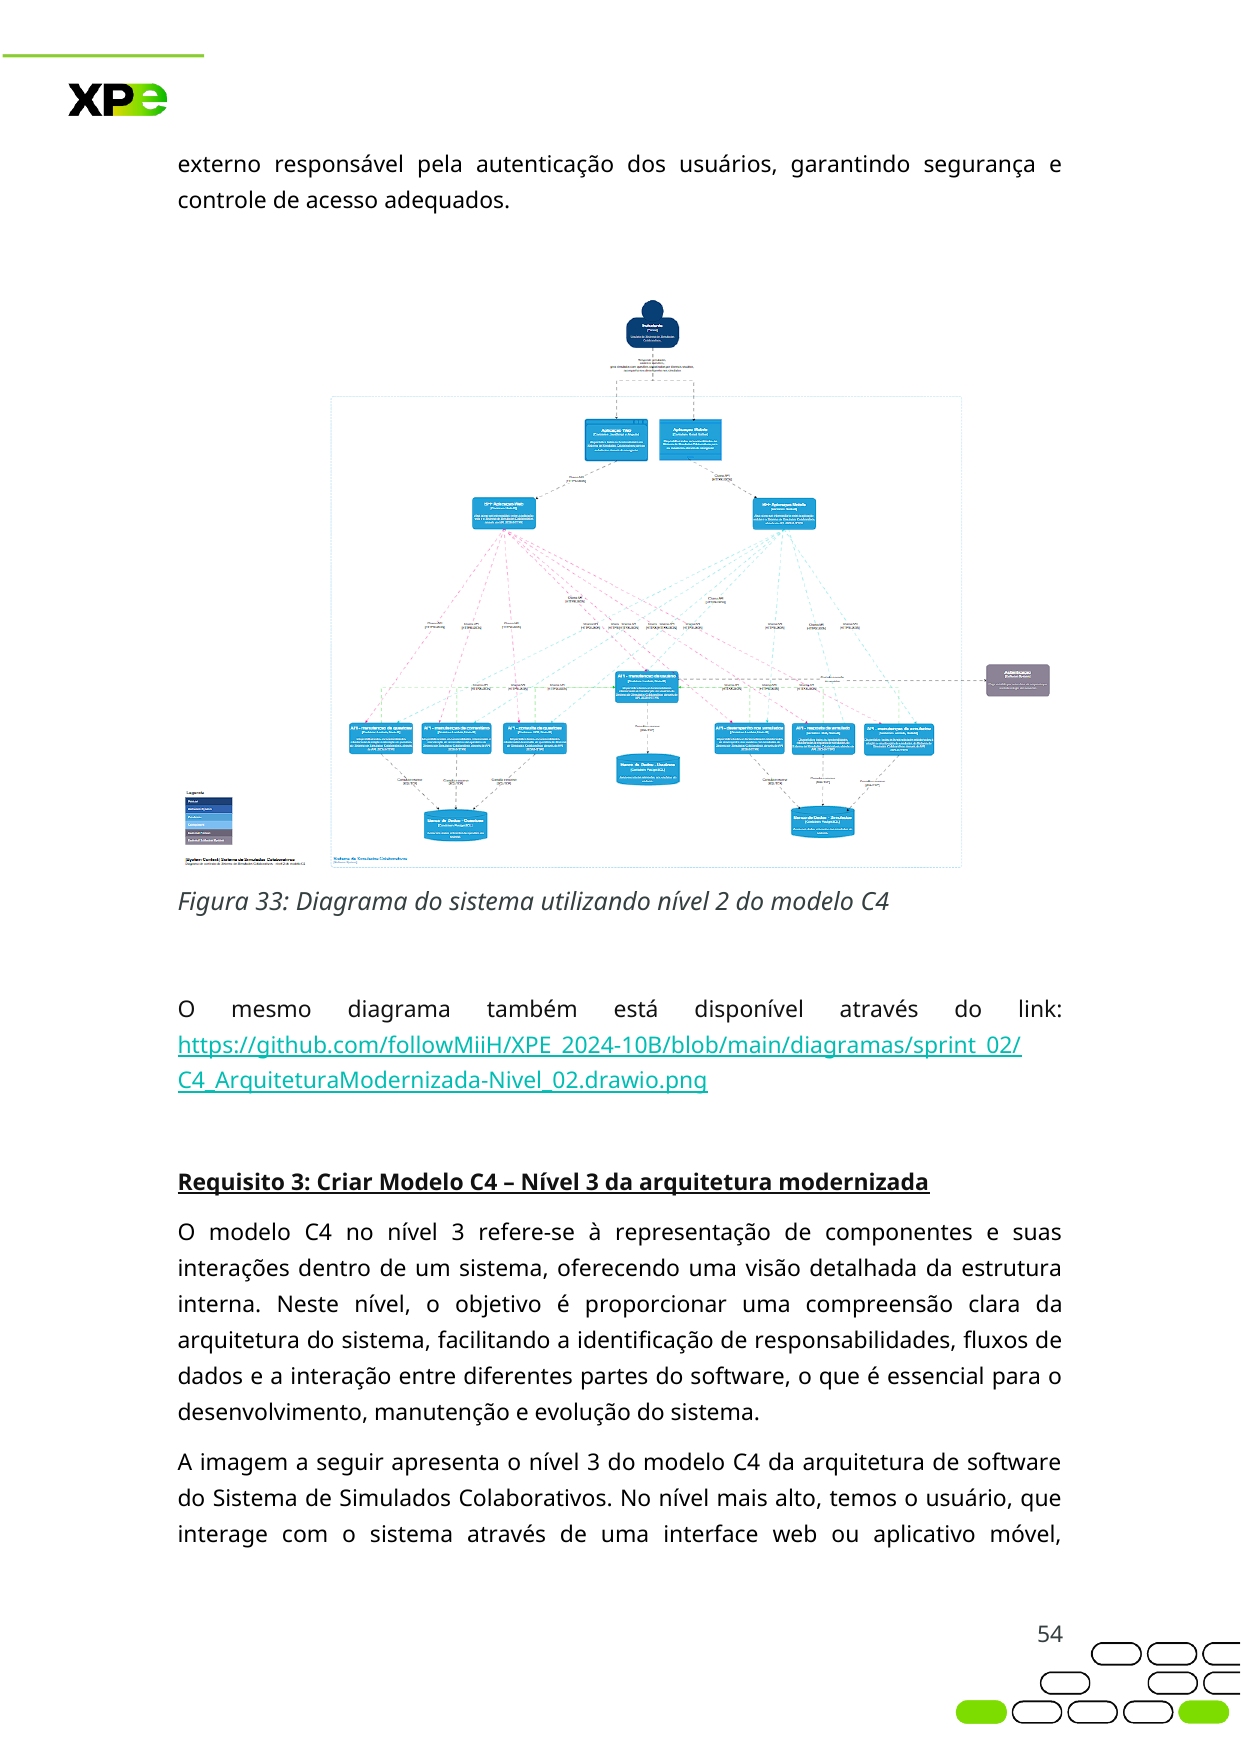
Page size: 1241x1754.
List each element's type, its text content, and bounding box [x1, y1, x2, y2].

picture [2, 51, 205, 148]
text O mesmo diagrama também está disponível através do link: https://github.com/followMiiH/XPE_2024-10B/blob/main/diagramas/sprint_02/C4_ArquiteturaModernizada-Nivel_02.drawio.png [177, 993, 1063, 1096]
text A imagem a seguir apresenta o nível 3 do modelo C4 da arquitetura de software do Sistema de Simulados Colaborativos. No nível mais alto, temos o usuário, que interage com o sistema através de uma interface web ou aplicativo móvel, [177, 1446, 1063, 1549]
picture [955, 1642, 1241, 1724]
text O modelo C4 no nível 3 refere-se à representação de componentes e suas interações dentro de um sistema, oferecendo uma visão detalhada da estrutura interna. Neste nível, o objetivo é proporcionar uma compreensão clara da arquitetura do sistema, facilitando a identificação de responsabilidades, fluxos de dados e a interação entre diferentes partes do software, o que é essencial para o desenvolvimento, manutenção e evolução do sistema. [177, 1216, 1063, 1427]
text Requisito 3: Criar Modelo C4 – Nível 3 da arquitetura modernizada [177, 1166, 1063, 1197]
text Figura 33: Diagrama do sistema utilizando nível 2 do modelo C4 [177, 872, 1063, 918]
text externo responsável pela autenticação dos usuários, garantindo segurança e controle de acesso adequados. [177, 148, 1063, 215]
picture [177, 297, 1063, 872]
